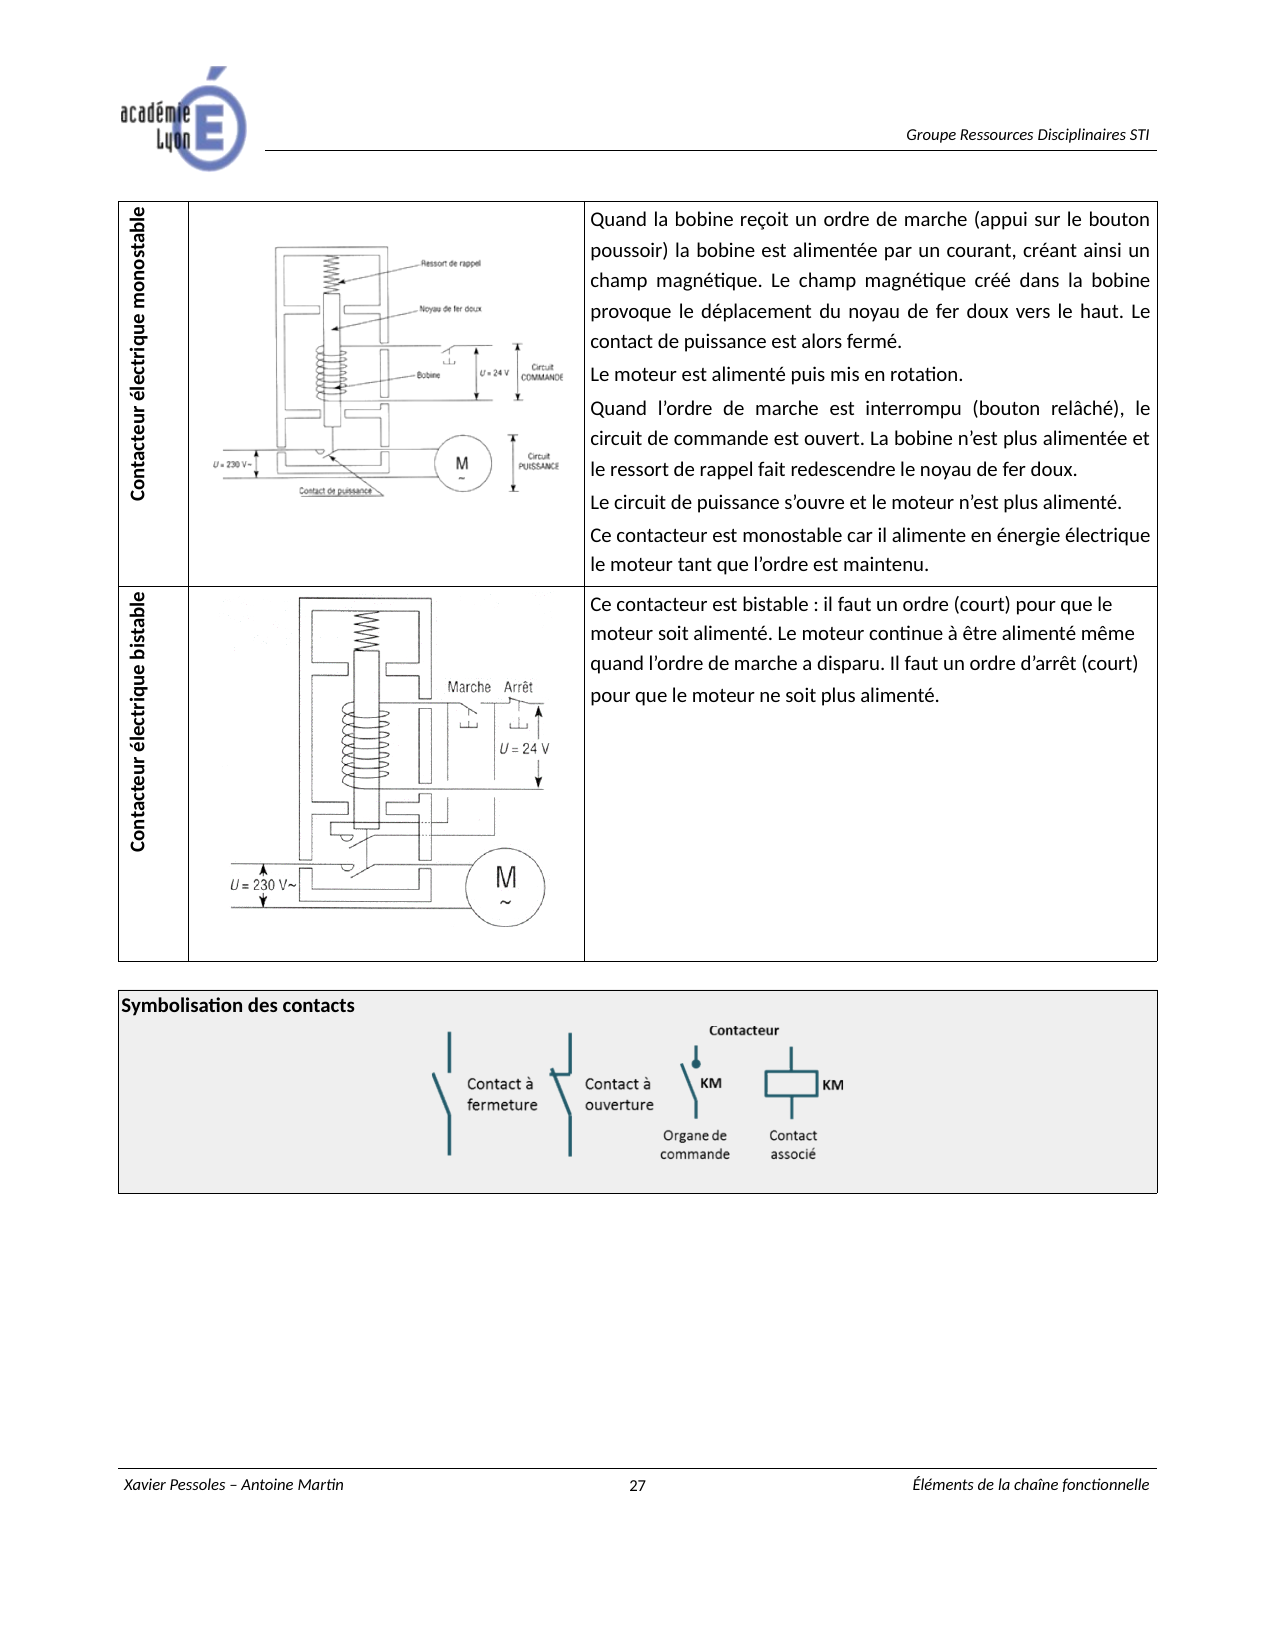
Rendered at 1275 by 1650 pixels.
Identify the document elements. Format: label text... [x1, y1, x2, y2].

table_cell [189, 587, 584, 961]
picture [121, 66, 247, 173]
table_header [189, 202, 584, 586]
table_cell Ce contacteur est bistable : il faut un ordre (court) pour que le moteur soit alimenté. Le moteur continue à être alimenté même quand l’ordre de marche a disparu. Il faut un ordre d’arrêt (court) pour que le moteur ne soit plus alimenté. [585, 587, 1157, 961]
picture [431, 1026, 844, 1160]
table_header Contacteur électrique monostable [119, 202, 188, 586]
text Symbolisation des contacts [119, 991, 1157, 1018]
table_cell Contacteur électrique bistable [119, 587, 188, 961]
table_header Quand la bobine reçoit un ordre de marche (appui sur le bouton poussoir) la bobine est alimentée par un courant, créant ainsi un champ magnétique. Le champ magnétique créé dans la bobine provoque le déplacement du noyau de fer doux vers le haut. Le contact de puissance est alors fermé. Le moteur est alimenté puis mis en rotation. Quand l’ordre de marche est interrompu (bouton relâché), le circuit de commande est ouvert. La bobine n’est plus alimentée et le ressort de rappel fait redescendre le noyau de fer doux. Le circuit de puissance s’ouvre et le moteur n’est plus alimenté. Ce contacteur est monostable car il alimente en énergie électrique le moteur tant que l’ordre est maintenu. [585, 202, 1157, 586]
picture [213, 246, 564, 497]
picture [219, 591, 554, 927]
